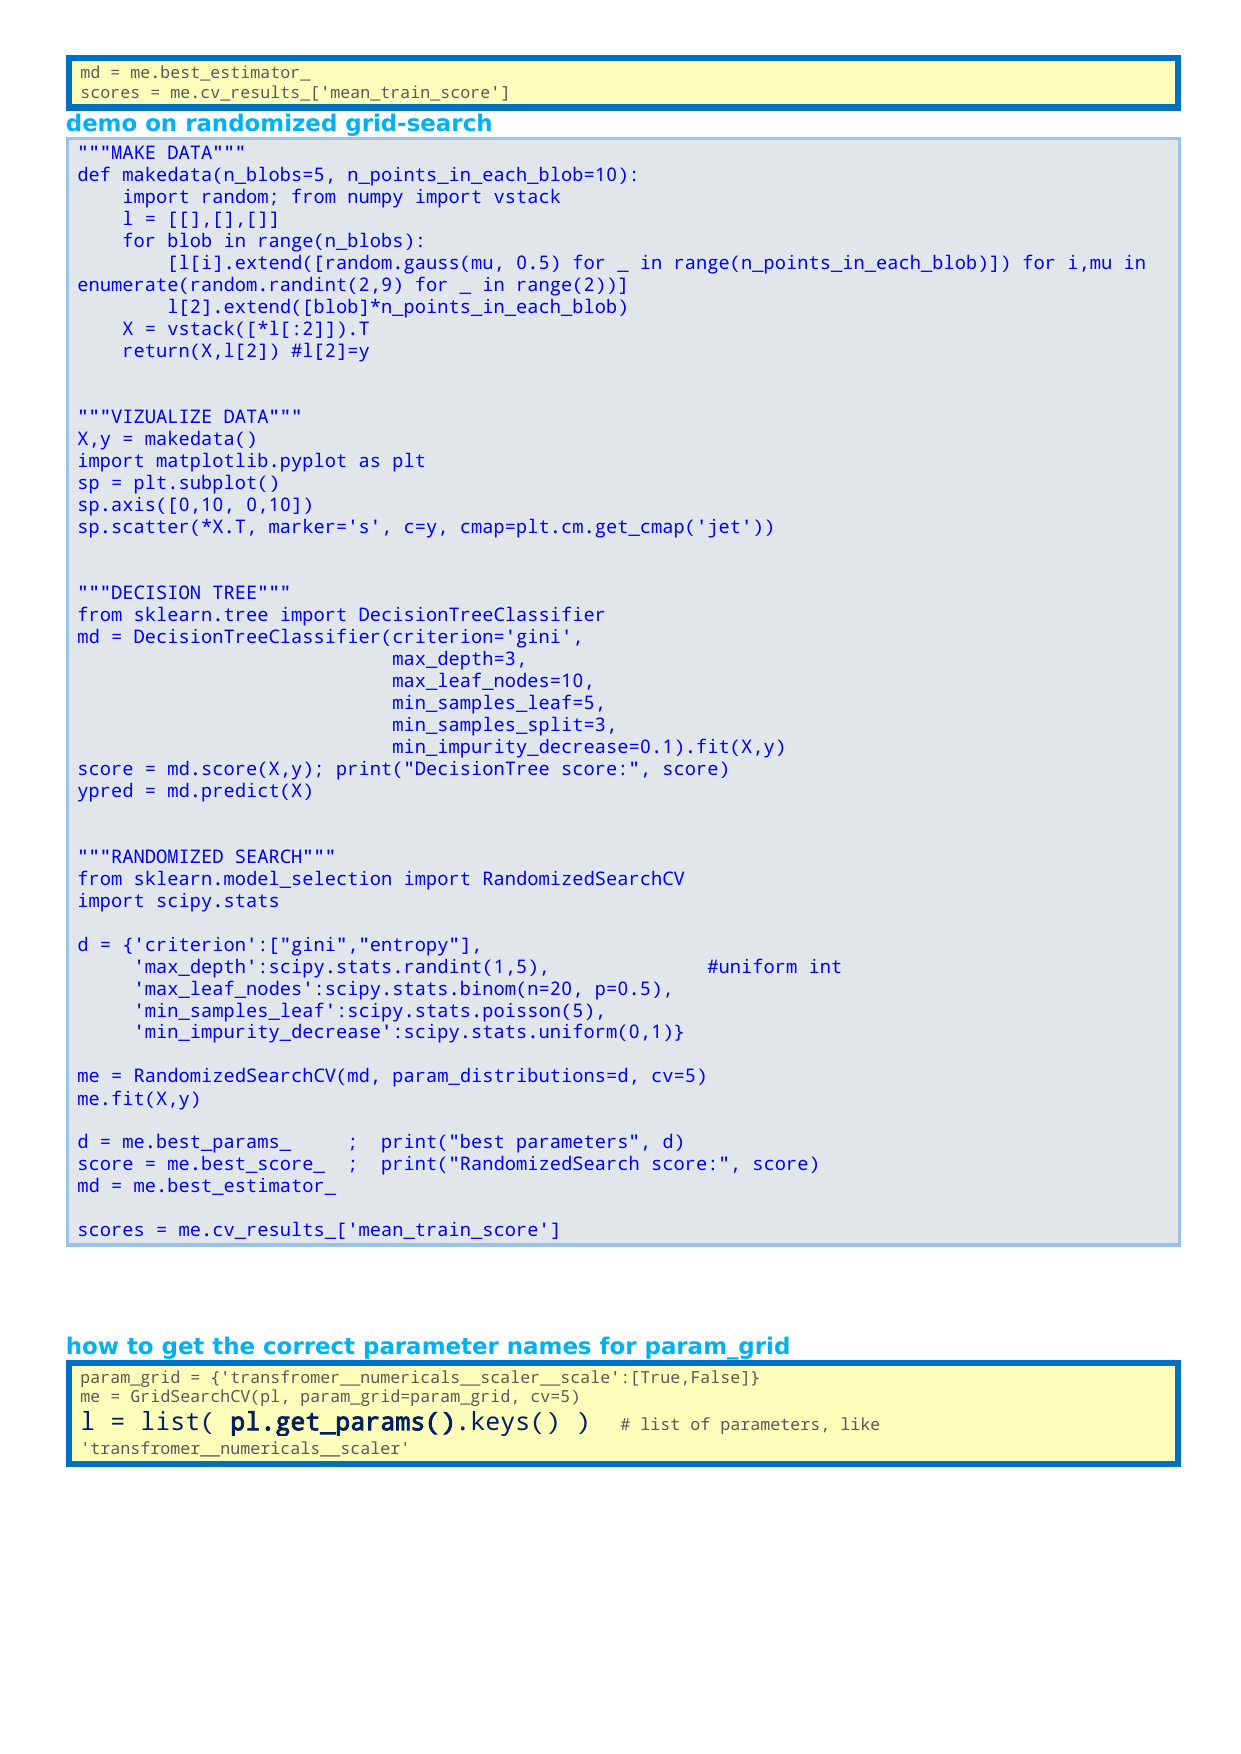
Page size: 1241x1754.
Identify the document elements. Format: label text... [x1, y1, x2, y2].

text ypred = md.predict(X) [69, 774, 1178, 797]
text scores = me.cv_results_['mean_train_score'] [69, 1214, 1178, 1243]
text param_grid = {'transfromer__numericals__scaler__scale':[True,False]} [72, 1366, 1175, 1379]
text 'max_depth':scipy.stats.randint(1,5), #uniform int [69, 950, 1178, 972]
text l = [[],[],[]] [69, 203, 1178, 225]
text l = list( pl.get_params().keys() ) # list of parameters, like 'transfromer__numericals__scaler' [72, 1399, 1175, 1461]
text from sklearn.model_selection import RandomizedSearchCV [69, 862, 1178, 884]
title how to get the correct parameter names for param_grid [66, 1333, 1181, 1359]
text md = DecisionTreeClassifier(criterion='gini', [69, 621, 1178, 643]
text import matplotlib.pyplot as plt [69, 445, 1178, 467]
text me.fit(X,y) [69, 1082, 1178, 1104]
text 'min_impurity_decrease':scipy.stats.uniform(0,1)} [69, 1016, 1178, 1038]
text """VIZUALIZE DATA""" [69, 401, 1178, 423]
text d = me.best_params_ ; print("best parameters", d) [69, 1126, 1178, 1148]
text d = {'criterion':["gini","entropy"], [69, 928, 1178, 950]
text sp.scatter(*X.T, marker='s', c=y, cmap=plt.cm.get_cmap('jet')) [69, 511, 1178, 533]
text me = GridSearchCV(pl, param_grid=param_grid, cv=5) [72, 1379, 1175, 1399]
text min_samples_leaf=5, [69, 687, 1178, 709]
text score = md.score(X,y); print("DecisionTree score:", score) [69, 753, 1178, 774]
text from sklearn.tree import DecisionTreeClassifier [69, 599, 1178, 621]
text sp = plt.subplot() [69, 467, 1178, 489]
text return(X,l[2]) #l[2]=y [69, 335, 1178, 357]
text X = vstack([*l[:2]]).T [69, 313, 1178, 335]
text 'max_leaf_nodes':scipy.stats.binom(n=20, p=0.5), [69, 972, 1178, 994]
text sp.axis([0,10, 0,10]) [69, 489, 1178, 511]
text max_depth=3, [69, 643, 1178, 665]
text import scipy.stats [69, 884, 1178, 906]
text """DECISION TREE""" [69, 577, 1178, 599]
title demo on randomized grid-search [66, 111, 1181, 137]
text max_leaf_nodes=10, [69, 665, 1178, 687]
text def makedata(n_blobs=5, n_points_in_each_blob=10): [69, 159, 1178, 181]
text l[2].extend([blob]*n_points_in_each_blob) [69, 291, 1178, 313]
text md = me.best_estimator_ [72, 61, 1175, 74]
text scores = me.cv_results_['mean_train_score'] [72, 74, 1175, 104]
text X,y = makedata() [69, 423, 1178, 445]
text min_impurity_decrease=0.1).fit(X,y) [69, 731, 1178, 753]
text min_samples_split=3, [69, 709, 1178, 731]
text me = RandomizedSearchCV(md, param_distributions=d, cv=5) [69, 1060, 1178, 1082]
text 'min_samples_leaf':scipy.stats.poisson(5), [69, 994, 1178, 1016]
text for blob in range(n_blobs): [69, 225, 1178, 247]
text [l[i].extend([random.gauss(mu, 0.5) for _ in range(n_points_in_each_blob)]) for i,mu in enumerate(random.randint(2,9) for _ in range(2))] [69, 247, 1178, 291]
text score = me.best_score_ ; print("RandomizedSearch score:", score) [69, 1148, 1178, 1170]
text md = me.best_estimator_ [69, 1170, 1178, 1192]
text """RANDOMIZED SEARCH""" [69, 841, 1178, 862]
text """MAKE DATA""" [69, 140, 1178, 159]
text import random; from numpy import vstack [69, 181, 1178, 203]
